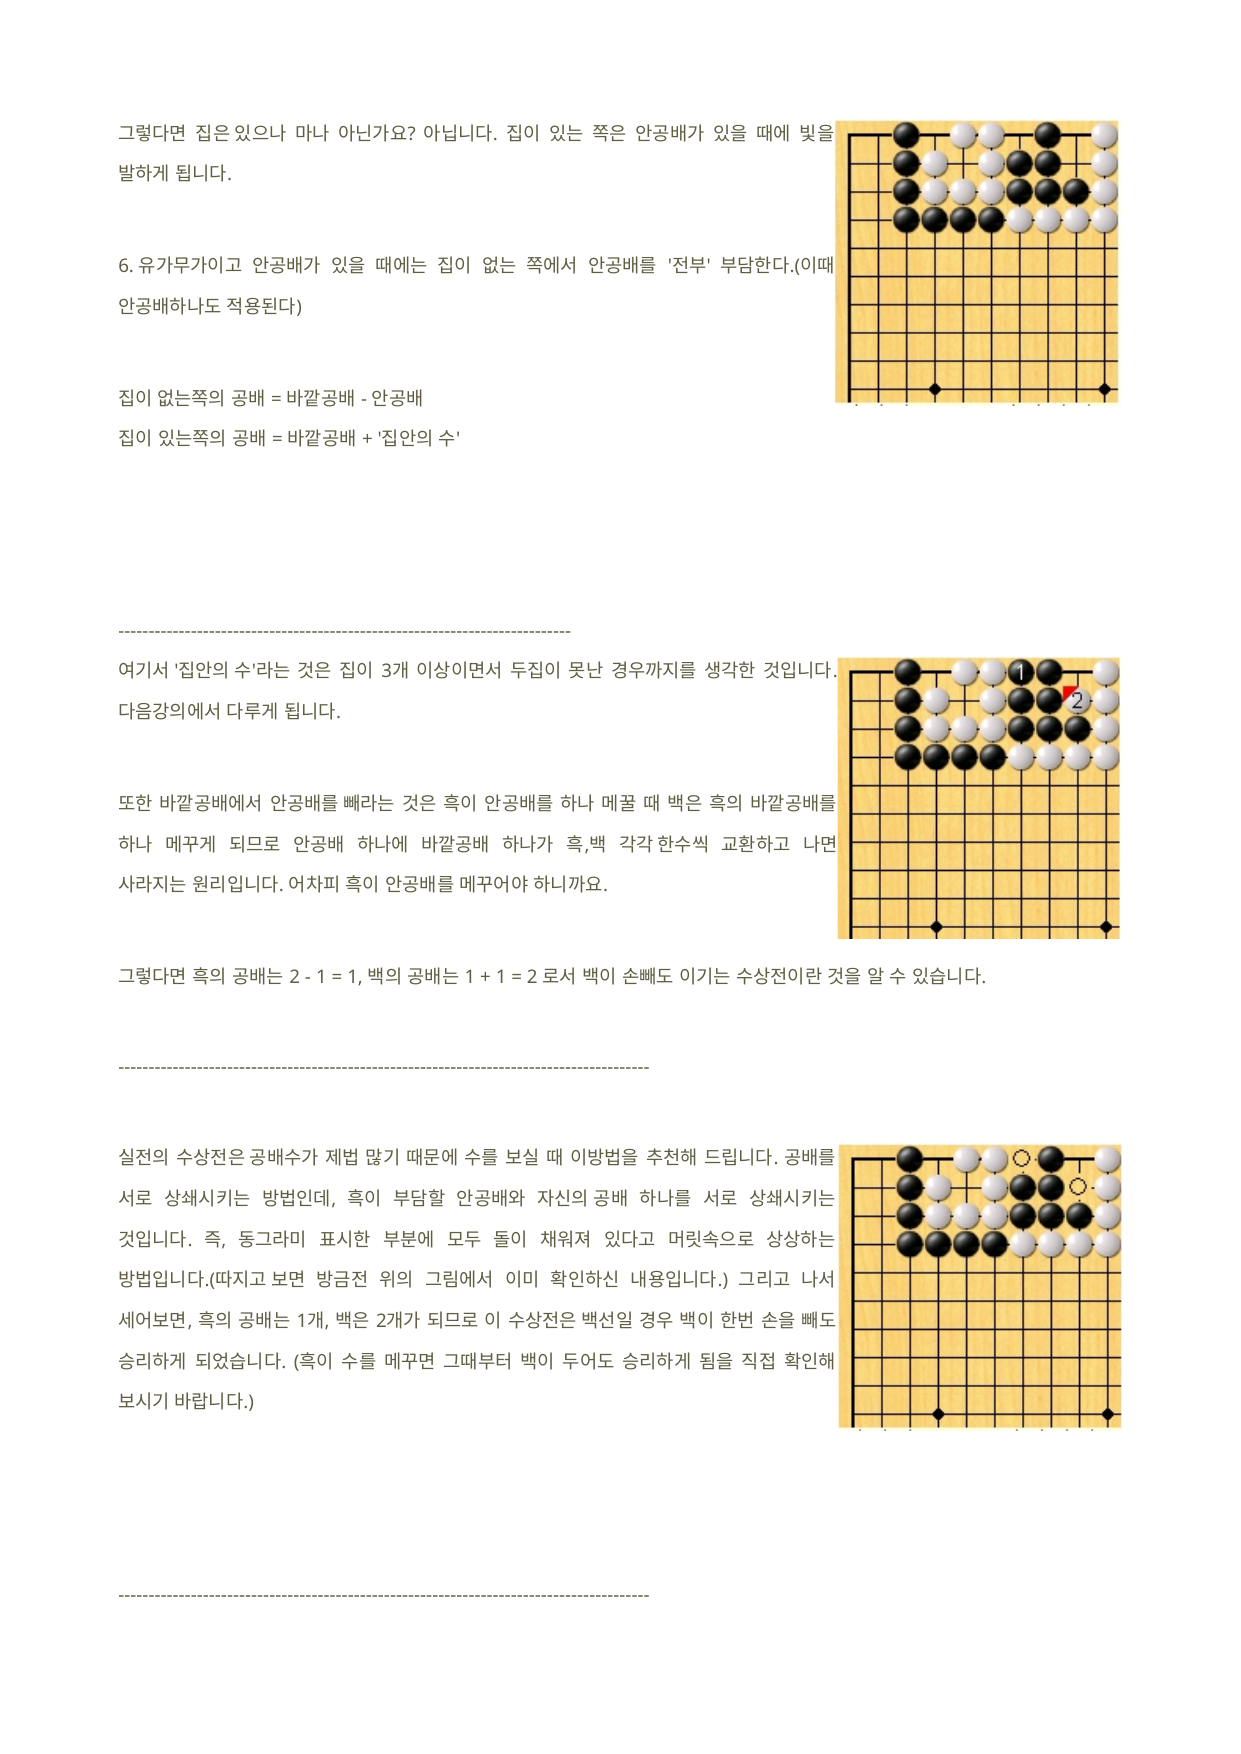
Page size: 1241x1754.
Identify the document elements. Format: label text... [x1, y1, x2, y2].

text 그렇다면 집은 있으나 마나 아닌가요? 아닙니다. 집이 있는 쪽은 안공배가 있을 때에 빛을 발하게 됩니다. [118, 118, 834, 186]
picture [834, 118, 1123, 406]
text 6. 유가무가이고 안공배가 있을 때에는 집이 없는 쪽에서 안공배를 '전부' 부담한다.(이때 안공배하나도 적용된다) [118, 251, 834, 318]
picture [837, 656, 1123, 939]
text 여기서 '집안의 수'라는 것은 집이 3개 이상이면서 두집이 못난 경우까지를 생각한 것입니다. 다음강의에서 다루게 됩니다. [118, 656, 837, 724]
text ---------------------------------------------------------------------------------------- [118, 1581, 1122, 1606]
text 집이 있는쪽의 공배 = 바깥공배 + '집안의 수' [118, 424, 1122, 451]
picture [836, 1142, 1123, 1431]
text 실전의 수상전은 공배수가 제법 많기 때문에 수를 보실 때 이방법을 추천해 드립니다. 공배를 서로 상쇄시키는 방법인데, 흑이 부담할 안공배와 자신의 공배 하나를 서로 상쇄시키는 것입니다. 즉, 동그라미 표시한 부분에 모두 돌이 채워져 있다고 머릿속으로 상상하는 방법입니다.(따지고 보면 방금전 위의 그림에서 이미 확인하신 내용입니다.) 그리고 나서 세어보면, 흑의 공배는 1개, 백은 2개가 되므로 이 수상전은 백선일 경우 백이 한번 손을 빼도 승리하게 되었습니다. (흑이 수를 메꾸면 그때부터 백이 두어도 승리하게 됨을 직접 확인해 보시기 바랍니다.) [118, 1143, 836, 1414]
text ---------------------------------------------------------------------------------------- [118, 1053, 1122, 1079]
text --------------------------------------------------------------------------- [118, 618, 1122, 643]
text 그렇다면 흑의 공배는 2 - 1 = 1, 백의 공배는 1 + 1 = 2 로서 백이 손빼도 이기는 수상전이란 것을 알 수 있습니다. [118, 962, 1122, 989]
text 또한 바깥공배에서 안공배를 빼라는 것은 흑이 안공배를 하나 메꿀 때 백은 흑의 바깥공배를 하나 메꾸게 되므로 안공배 하나에 바깥공배 하나가 흑,백 각각 한수씩 교환하고 나면 사라지는 원리입니다. 어차피 흑이 안공배를 메꾸어야 하니까요. [118, 788, 837, 897]
text 집이 없는쪽의 공배 = 바깥공배 - 안공배 [118, 383, 1122, 410]
